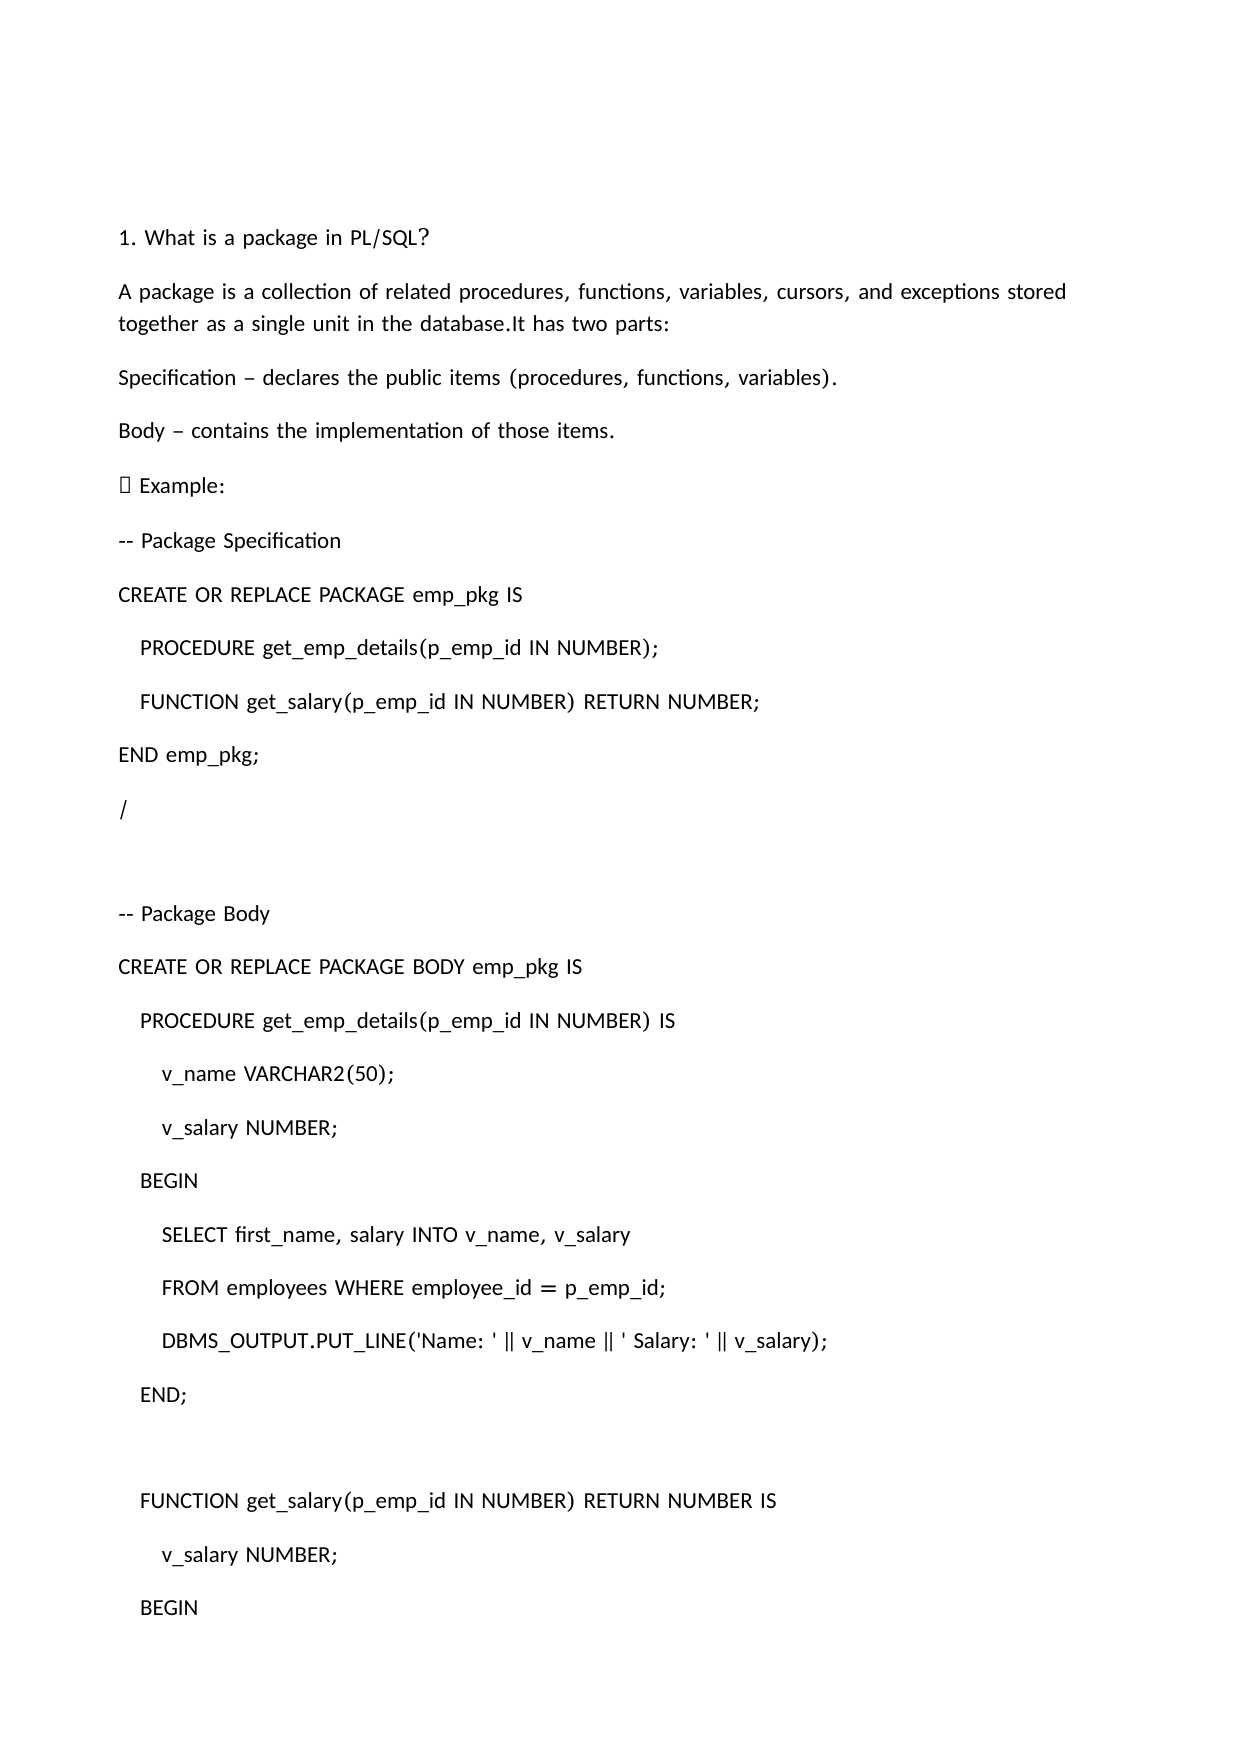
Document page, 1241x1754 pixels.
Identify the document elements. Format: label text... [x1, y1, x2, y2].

text BEGIN [118, 1593, 1122, 1621]
text -- Package Specification [118, 526, 1122, 554]
text v_salary NUMBER; [118, 1539, 1122, 1568]
text BEGIN [118, 1166, 1122, 1194]
text CREATE OR REPLACE PACKAGE BODY emp_pkg IS [118, 952, 1122, 981]
text v_salary NUMBER; [118, 1112, 1122, 1141]
text 1. What is a package in PL/SQL? [118, 223, 1122, 251]
text DBMS_OUTPUT.PUT_LINE('Name: ' || v_name || ' Salary: ' || v_salary); [118, 1326, 1122, 1354]
text END emp_pkg; [118, 740, 1122, 768]
text ✅ Example: [118, 469, 1122, 501]
text END; [118, 1379, 1122, 1408]
text Body – contains the implementation of those items. [118, 416, 1122, 444]
text FROM employees WHERE employee_id = p_emp_id; [118, 1273, 1122, 1301]
text FUNCTION get_salary(p_emp_id IN NUMBER) RETURN NUMBER IS [118, 1486, 1122, 1514]
text A package is a collection of related procedures, functions, variables, cursors, and exceptions stored together as a single unit in the database.It has two parts: [118, 276, 1122, 337]
text PROCEDURE get_emp_details(p_emp_id IN NUMBER) IS [118, 1006, 1122, 1034]
text Specification – declares the public items (procedures, functions, variables). [118, 362, 1122, 391]
text PROCEDURE get_emp_details(p_emp_id IN NUMBER); [118, 633, 1122, 661]
text CREATE OR REPLACE PACKAGE emp_pkg IS [118, 579, 1122, 608]
text v_name VARCHAR2(50); [118, 1059, 1122, 1087]
text SELECT first_name, salary INTO v_name, v_salary [118, 1219, 1122, 1248]
text FUNCTION get_salary(p_emp_id IN NUMBER) RETURN NUMBER; [118, 686, 1122, 715]
text -- Package Body [118, 899, 1122, 927]
text / [118, 793, 1122, 821]
